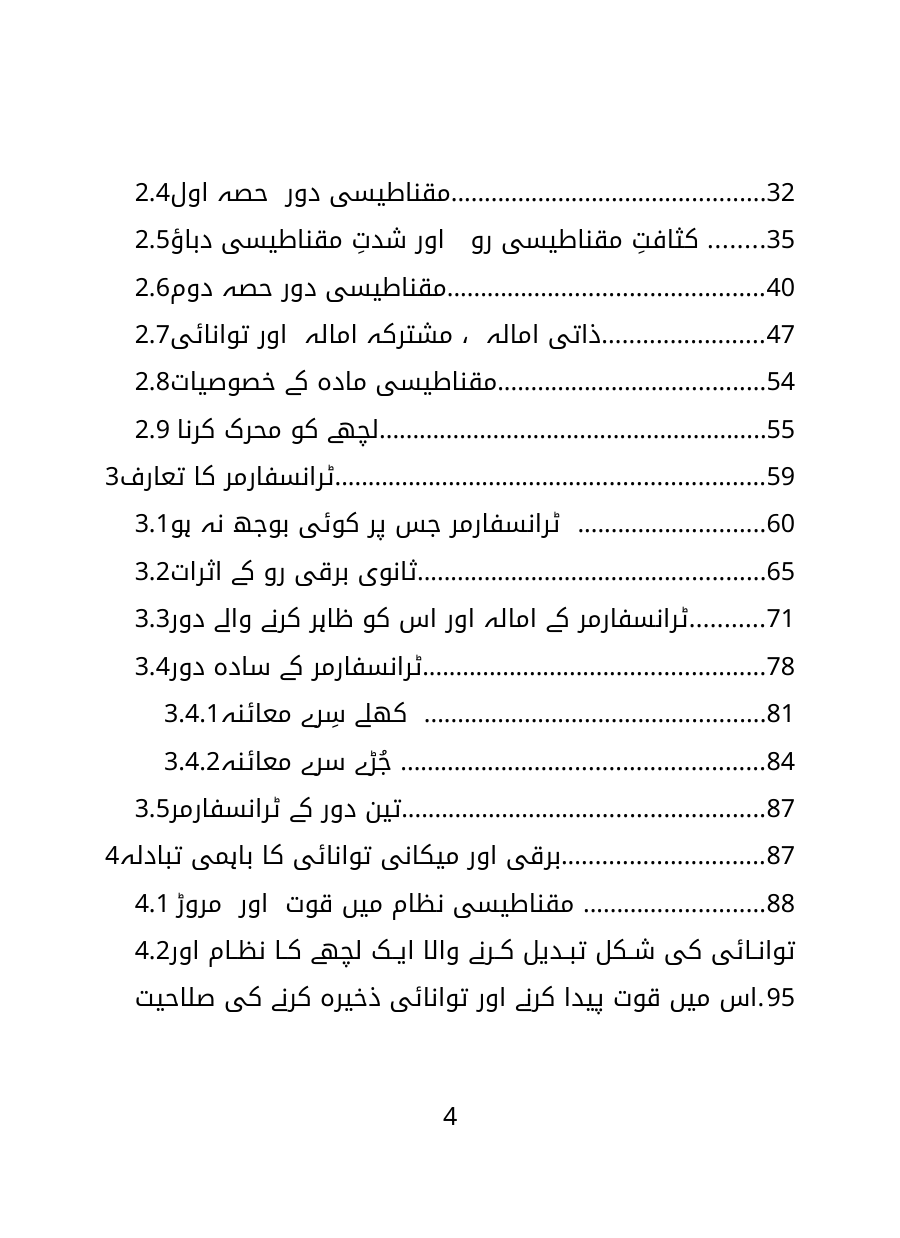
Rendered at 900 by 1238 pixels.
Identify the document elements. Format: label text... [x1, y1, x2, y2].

text 2.5کثافتِ مقناطیسی رو اور شدتِ مقناطیسی دباؤ 35 [134, 216, 795, 264]
text 3.5تین دور کے ٹرانسفارمر 87 [134, 785, 795, 833]
text 4.1 مقناطیسی نظام میں قوت اور مروڑ 88 [134, 880, 795, 927]
text 3ٹرانسفارمر کا تعارف 59 [105, 453, 795, 501]
text 3.4ٹرانسفارمر کے سادہ دور 78 [134, 643, 795, 690]
text 2.6مقناطیسی دور حصہ دوم 40 [134, 264, 795, 311]
text 2.8مقناطیسی مادہ کے خصوصیات 54 [134, 359, 795, 406]
text 4برقی اور میکانی توانائی کا باہمی تبادلہ 87 [105, 833, 795, 880]
text 3.1ٹرانسفارمر جس پر کوئی بوجھ نہ ہو 60 [134, 501, 795, 548]
text 3.4.2جُڑے سرے معائنہ 84 [164, 738, 795, 785]
text 3.4.1کھلے سِرے معائنہ 81 [164, 690, 795, 738]
text 2.9 لچھے کو محرک کرنا 55 [134, 406, 795, 453]
text 4.2توانائی کی شکل تبدیل کرنے والا ایک لچھے کا نظام اور اس میں قوت پیدا کرنے اور توانائی ذخیرہ کرنے کی صلاحیت 95 [134, 927, 795, 1022]
text 2.7ذاتی امالہ ، مشترکہ امالہ اور توانائی 47 [134, 311, 795, 359]
text 3.3ٹرانسفارمر کے امالہ اور اس کو ظاہر کرنے والے دور 71 [134, 596, 795, 643]
text 3.2ثانوی برقی رو کے اثرات 65 [134, 548, 795, 596]
text 2.4مقناطیسی دور حصہ اول 32 [134, 169, 795, 216]
